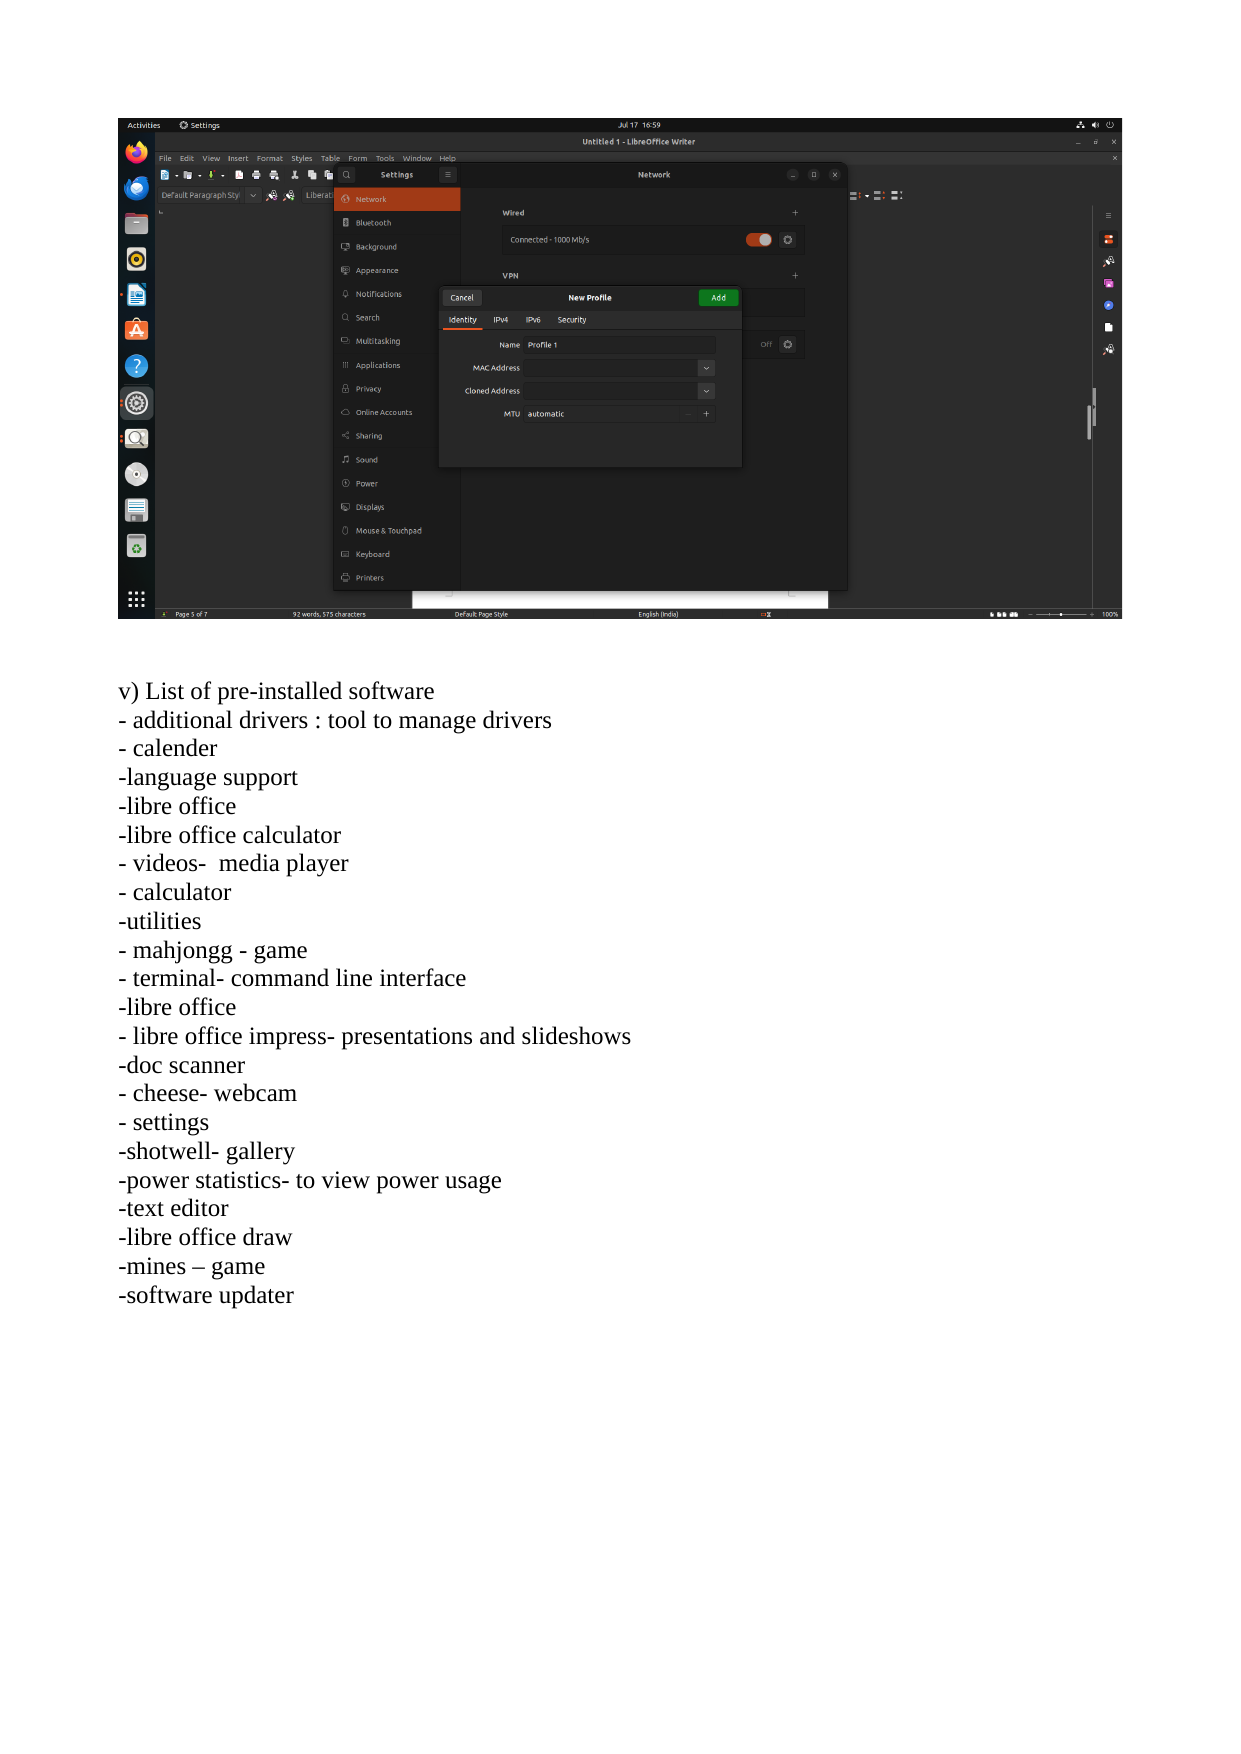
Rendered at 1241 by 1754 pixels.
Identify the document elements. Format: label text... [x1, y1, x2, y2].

text - cheese- webcam [118, 1078, 1122, 1107]
text - settings [118, 1107, 1122, 1136]
text -libre office draw [118, 1222, 1122, 1251]
text -software updater [118, 1280, 1122, 1308]
text -language support [118, 762, 1122, 791]
text v) List of pre-installed software [118, 676, 1122, 705]
text - mahjongg - game [118, 935, 1122, 963]
text -shotwell- gallery [118, 1136, 1122, 1165]
text -libre office [118, 992, 1122, 1021]
text - calender [118, 733, 1122, 762]
text -utilities [118, 906, 1122, 935]
text - libre office impress- presentations and slideshows [118, 1021, 1122, 1050]
text - calculator [118, 877, 1122, 906]
text -doc scanner [118, 1050, 1122, 1078]
text -mines – game [118, 1251, 1122, 1280]
text -libre office calculator [118, 820, 1122, 848]
text -power statistics- to view power usage [118, 1165, 1122, 1193]
picture [118, 118, 1123, 619]
text - additional drivers : tool to manage drivers [118, 705, 1122, 733]
text - terminal- command line interface [118, 963, 1122, 992]
text -libre office [118, 791, 1122, 820]
text -text editor [118, 1193, 1122, 1222]
text - videos- media player [118, 848, 1122, 877]
